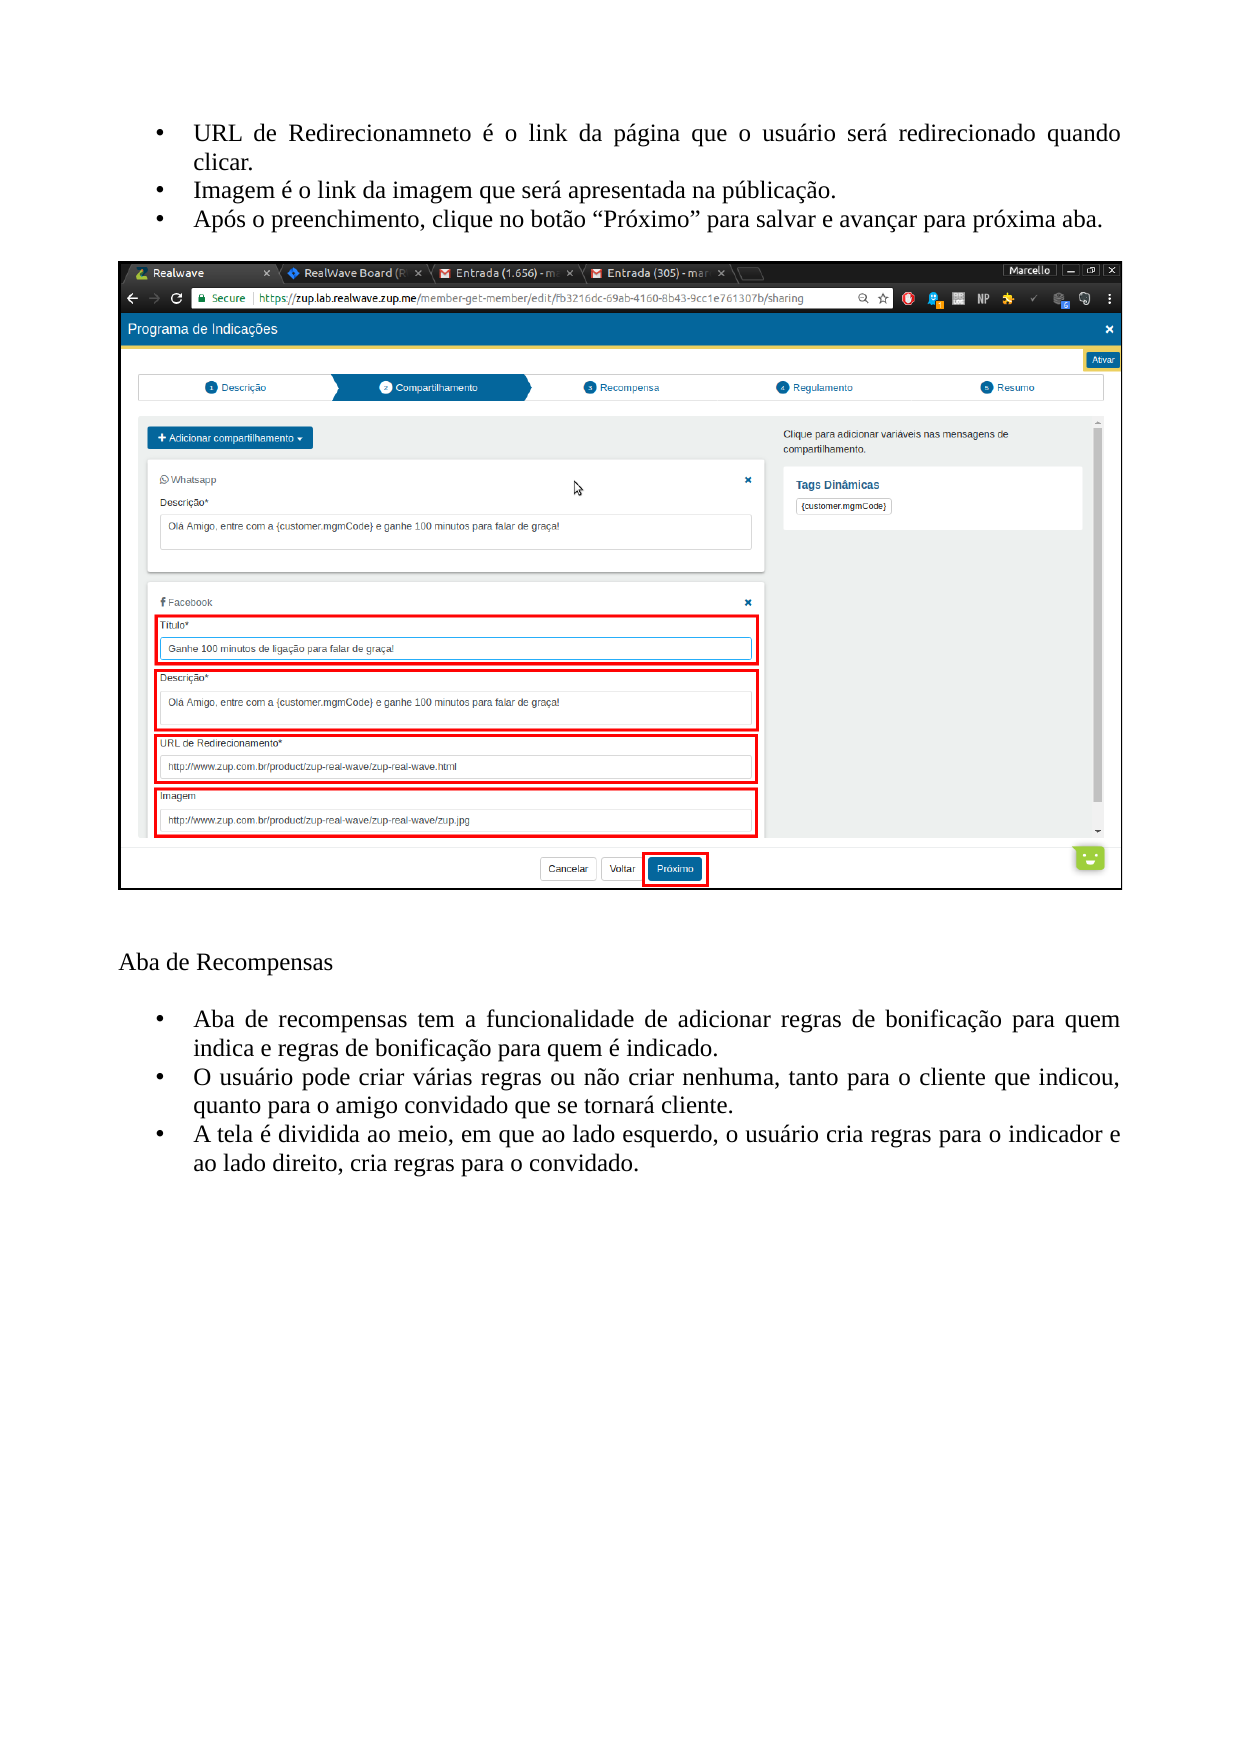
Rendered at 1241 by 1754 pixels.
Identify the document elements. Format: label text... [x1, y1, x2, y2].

list URL de Redirecionamneto é o link da página que o usuário será redirecionado quando clicar. [156, 118, 1122, 176]
picture [118, 261, 1123, 890]
list Aba de recompensas tem a funcionalidade de adicionar regras de bonificação para quem indica e regras de bonificação para quem é indicado. [156, 1004, 1122, 1062]
list O usuário pode criar várias regras ou não criar nenhuma, tanto para o cliente que indicou, quanto para o amigo convidado que se tornará cliente. [156, 1062, 1122, 1119]
text Aba de Recompensas [118, 947, 1122, 976]
list Imagem é o link da imagem que será apresentada na públicação. [156, 176, 1122, 204]
list Após o preenchimento, clique no botão “Próximo” para salvar e avançar para próxima aba. [156, 204, 1122, 233]
list A tela é dividida ao meio, em que ao lado esquerdo, o usuário cria regras para o indicador e ao lado direito, cria regras para o convidado. [156, 1119, 1122, 1177]
